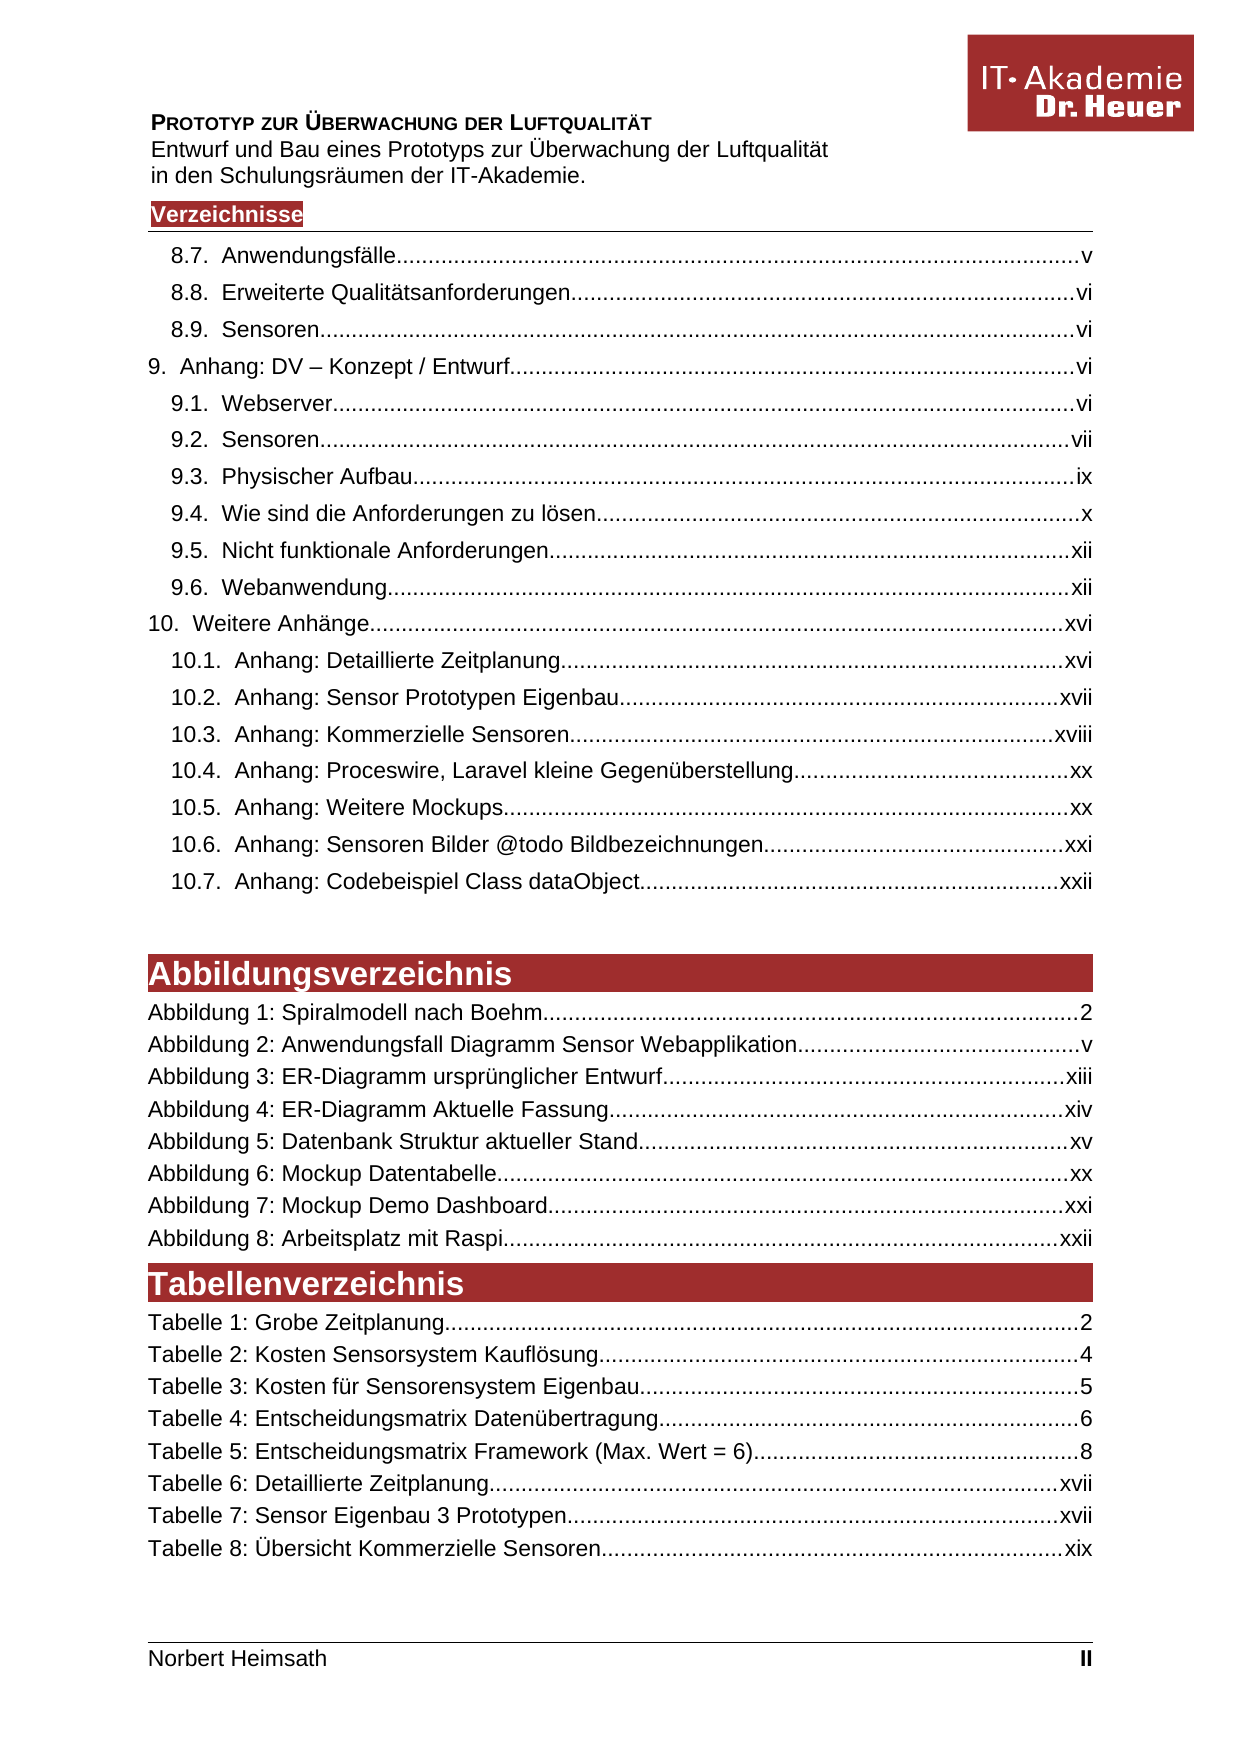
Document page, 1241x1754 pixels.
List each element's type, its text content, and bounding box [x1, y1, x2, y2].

text 10.6. Anhang: Sensoren Bilder @todo Bildbezeichnungen xxi [171, 831, 1093, 857]
text 10.1. Anhang: Detaillierte Zeitplanung xvi [171, 647, 1093, 673]
text Abbildung 2: Anwendungsfall Diagramm Sensor Webapplikation v [148, 1031, 1093, 1057]
text Abbildung 5: Datenbank Struktur aktueller Stand xv [148, 1128, 1093, 1154]
text Abbildung 1: Spiralmodell nach Boehm 2 [148, 999, 1093, 1025]
text Tabelle 3: Kosten für Sensorensystem Eigenbau 5 [148, 1373, 1093, 1399]
text 9.6. Webanwendung xii [171, 573, 1093, 600]
text Abbildung 3: ER-Diagramm ursprünglicher Entwurf xiii [148, 1063, 1093, 1090]
text Abbildung 4: ER-Diagramm Aktuelle Fassung xiv [148, 1096, 1093, 1122]
text 9.2. Sensoren vii [171, 426, 1093, 453]
text 10. Weitere Anhänge xvi [148, 610, 1093, 637]
text 10.2. Anhang: Sensor Prototypen Eigenbau xvii [171, 684, 1093, 710]
text 8.7. Anwendungsfälle v [171, 242, 1093, 269]
text 10.7. Anhang: Codebeispiel Class dataObject xxii [171, 868, 1093, 894]
text Tabelle 8: Übersicht Kommerzielle Sensoren xix [148, 1534, 1093, 1561]
text 8.8. Erweiterte Qualitätsanforderungen vi [171, 279, 1093, 306]
text 8.9. Sensoren vi [171, 316, 1093, 342]
text Tabelle 4: Entscheidungsmatrix Datenübertragung 6 [148, 1405, 1093, 1432]
text 10.3. Anhang: Kommerzielle Sensoren xviii [171, 721, 1093, 747]
text 10.4. Anhang: Proceswire, Laravel kleine Gegenüberstellung xx [171, 757, 1093, 784]
text 9.3. Physischer Aufbau ix [171, 463, 1093, 489]
text Tabelle 2: Kosten Sensorsystem Kauflösung 4 [148, 1341, 1093, 1367]
text Abbildung 8: Arbeitsplatz mit Raspi xxii [148, 1225, 1093, 1251]
text 9. Anhang: DV – Konzept / Entwurf vi [148, 353, 1093, 379]
text Abbildung 7: Mockup Demo Dashboard xxi [148, 1192, 1093, 1219]
text 9.1. Webserver vi [171, 389, 1093, 416]
text Tabelle 7: Sensor Eigenbau 3 Prototypen xvii [148, 1502, 1093, 1528]
text Tabelle 5: Entscheidungsmatrix Framework (Max. Wert = 6) 8 [148, 1438, 1093, 1464]
text Tabelle 1: Grobe Zeitplanung 2 [148, 1308, 1093, 1335]
text Abbildung 6: Mockup Datentabelle xx [148, 1160, 1093, 1187]
subtitle Abbildungsverzeichnis [148, 954, 1093, 992]
text 9.4. Wie sind die Anforderungen zu lösen x [171, 500, 1093, 526]
text 10.5. Anhang: Weitere Mockups xx [171, 794, 1093, 820]
subtitle Tabellenverzeichnis [148, 1263, 1093, 1302]
text Tabelle 6: Detaillierte Zeitplanung xvii [148, 1470, 1093, 1496]
text 9.5. Nicht funktionale Anforderungen xii [171, 537, 1093, 563]
